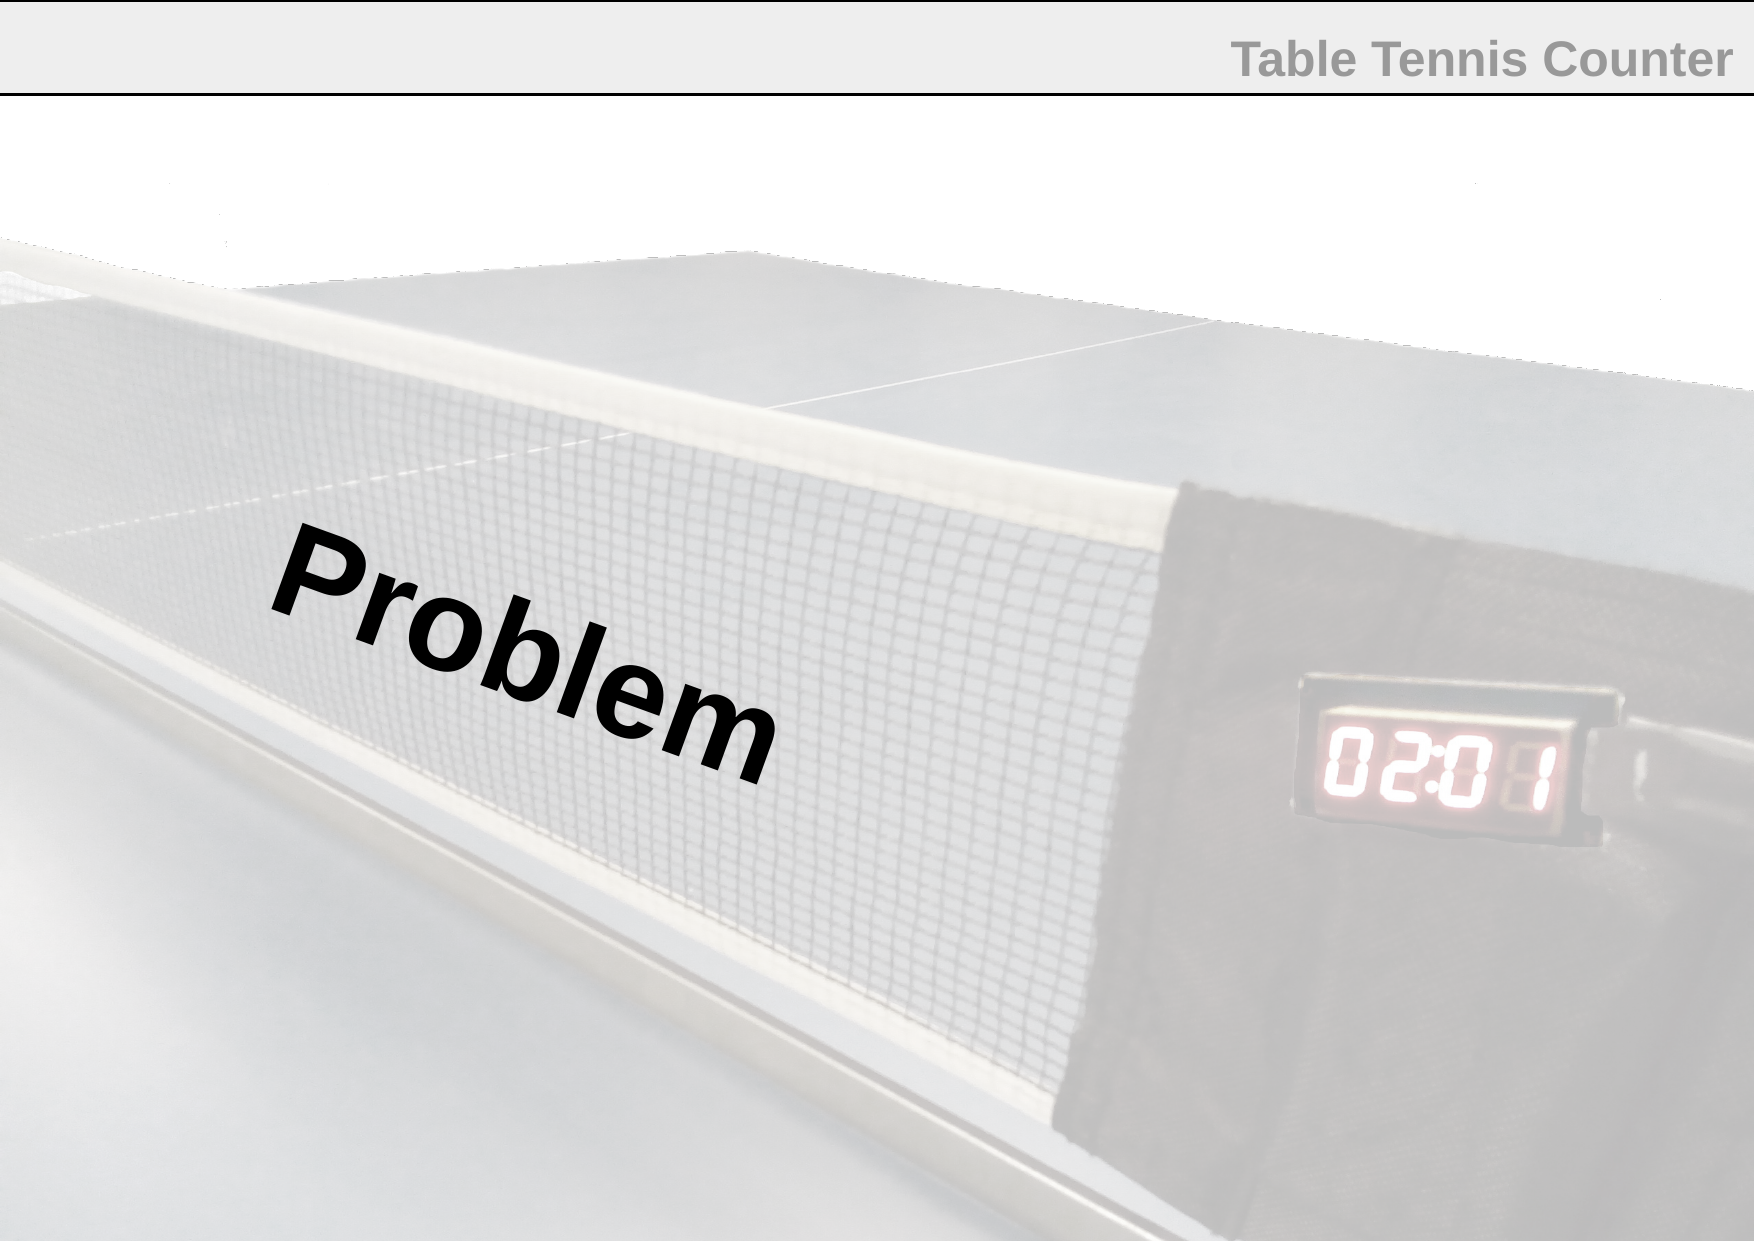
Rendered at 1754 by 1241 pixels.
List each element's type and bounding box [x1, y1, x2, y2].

picture [0, 183, 1754, 1241]
